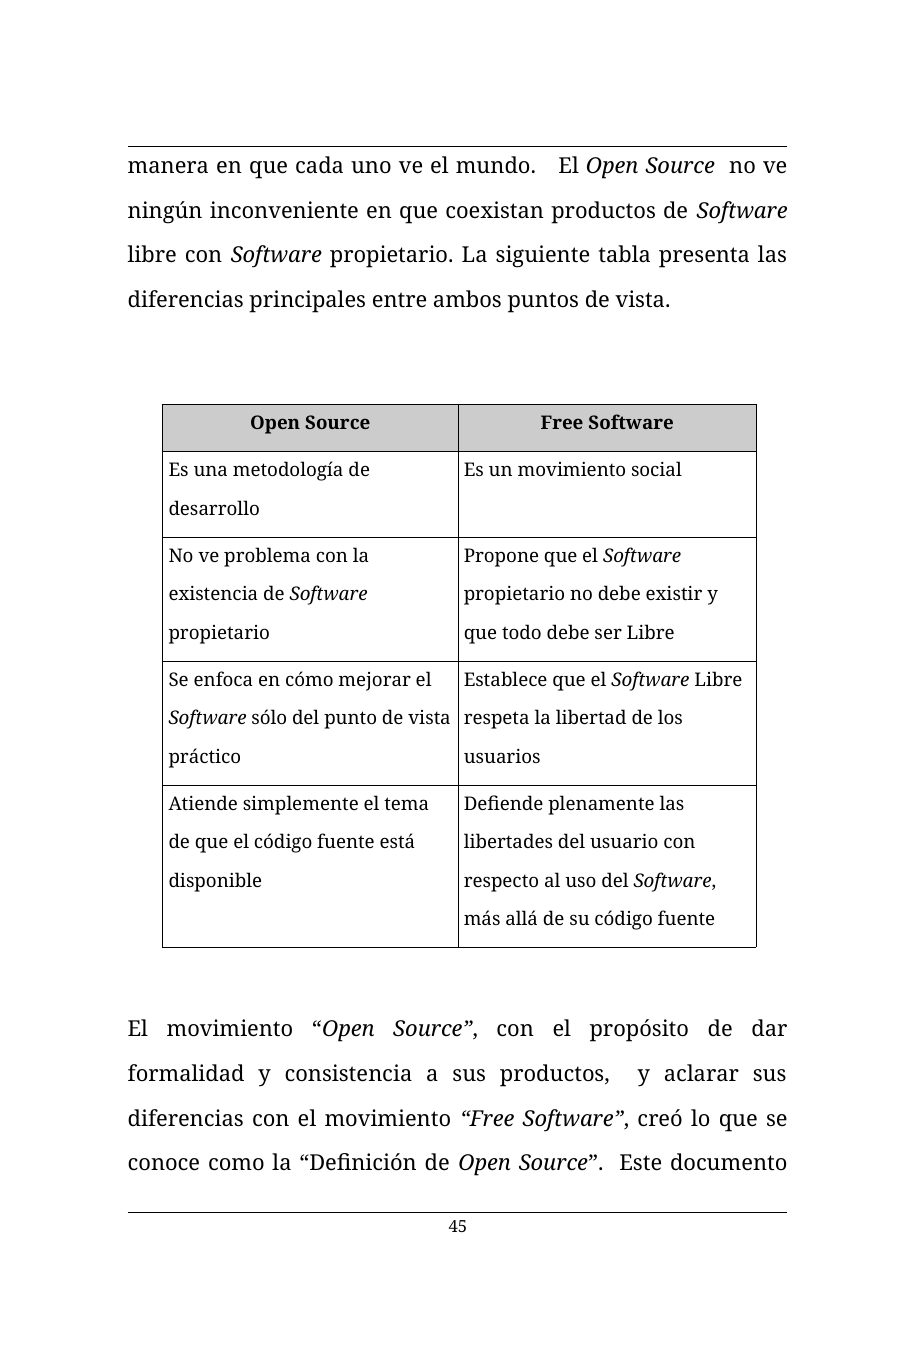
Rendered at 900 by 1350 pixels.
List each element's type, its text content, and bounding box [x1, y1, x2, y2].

table_cell Es una metodología de desarrollo [163, 452, 458, 537]
table_header Open Source [163, 405, 458, 451]
text manera en que cada uno ve el mundo. El Open Source no ve ningún inconveniente en que coexistan productos de Software libre con Software propietario. La siguiente tabla presenta las diferencias principales entre ambos puntos de vista. [127, 150, 787, 314]
text El movimiento “Open Source”, con el propósito de dar formalidad y consistencia a sus productos, y aclarar sus diferencias con el movimiento “Free Software”, creó lo que se conoce como la “Definición de Open Source”. Este documento [127, 1013, 787, 1177]
table_cell Atiende simplemente el tema de que el código fuente está disponible [163, 786, 458, 947]
table_cell Defiende plenamente las libertades del usuario con respecto al uso del Software, más allá de su código fuente [459, 786, 756, 947]
table_cell Establece que el Software Libre respeta la libertad de los usuarios [459, 662, 756, 784]
table_cell Propone que el Software propietario no debe existir y que todo debe ser Libre [459, 538, 756, 661]
table_cell Se enfoca en cómo mejorar el Software sólo del punto de vista práctico [163, 662, 458, 784]
table_cell No ve problema con la existencia de Software propietario [163, 538, 458, 661]
table_header Free Software [459, 405, 756, 451]
table_cell Es un movimiento social [459, 452, 756, 537]
